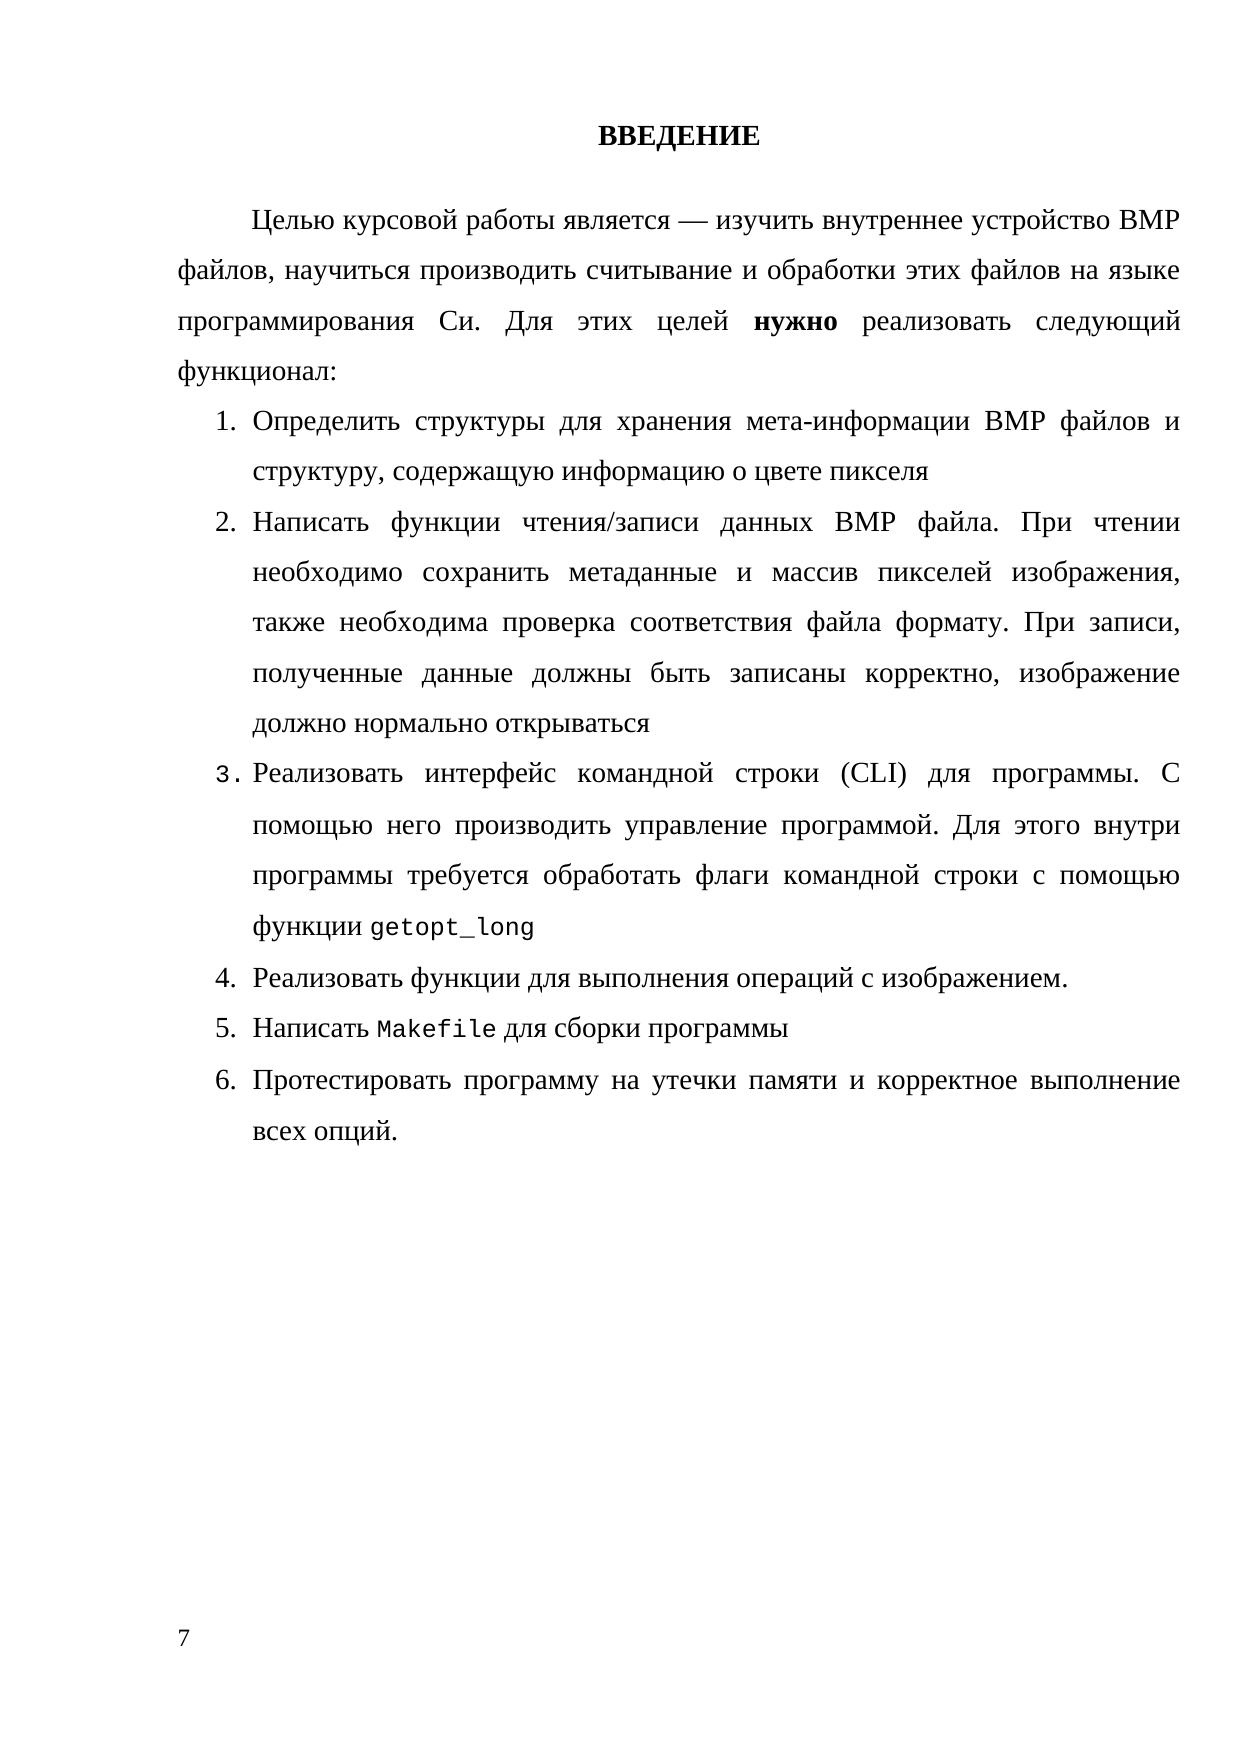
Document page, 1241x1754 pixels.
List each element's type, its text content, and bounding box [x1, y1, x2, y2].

subtitle ВВЕДЕНИЕ [177, 118, 1181, 152]
list Реализовать интерфейс командной строки (CLI) для программы. С помощью него производить управление программой. Для этого внутри программы требуется обработать флаги командной строки с помощью функции getopt_long [215, 755, 1181, 942]
list Протестировать программу на утечки памяти и корректное выполнение всех опций. [215, 1062, 1181, 1146]
list Написать Makefile для сборки программы [215, 1010, 1181, 1045]
text Целью курсовой работы является — изучить внутреннее устройство BMP файлов, научиться производить считывание и обработки этих файлов на языке программирования Си. Для этих целей нужно реализовать следующий функционал: [177, 202, 1181, 386]
list Написать функции чтения/записи данных BMP файла. При чтении необходимо сохранить метаданные и массив пикселей изображения, также необходима проверка соответствия файла формату. При записи, полученные данные должны быть записаны корректно, изображение должно нормально открываться [215, 504, 1181, 739]
list Определить структуры для хранения мета-информации BMP файлов и структуру, содержащую информацию о цвете пикселя [215, 403, 1181, 487]
list Реализовать функции для выполнения операций с изображением. [215, 960, 1181, 993]
